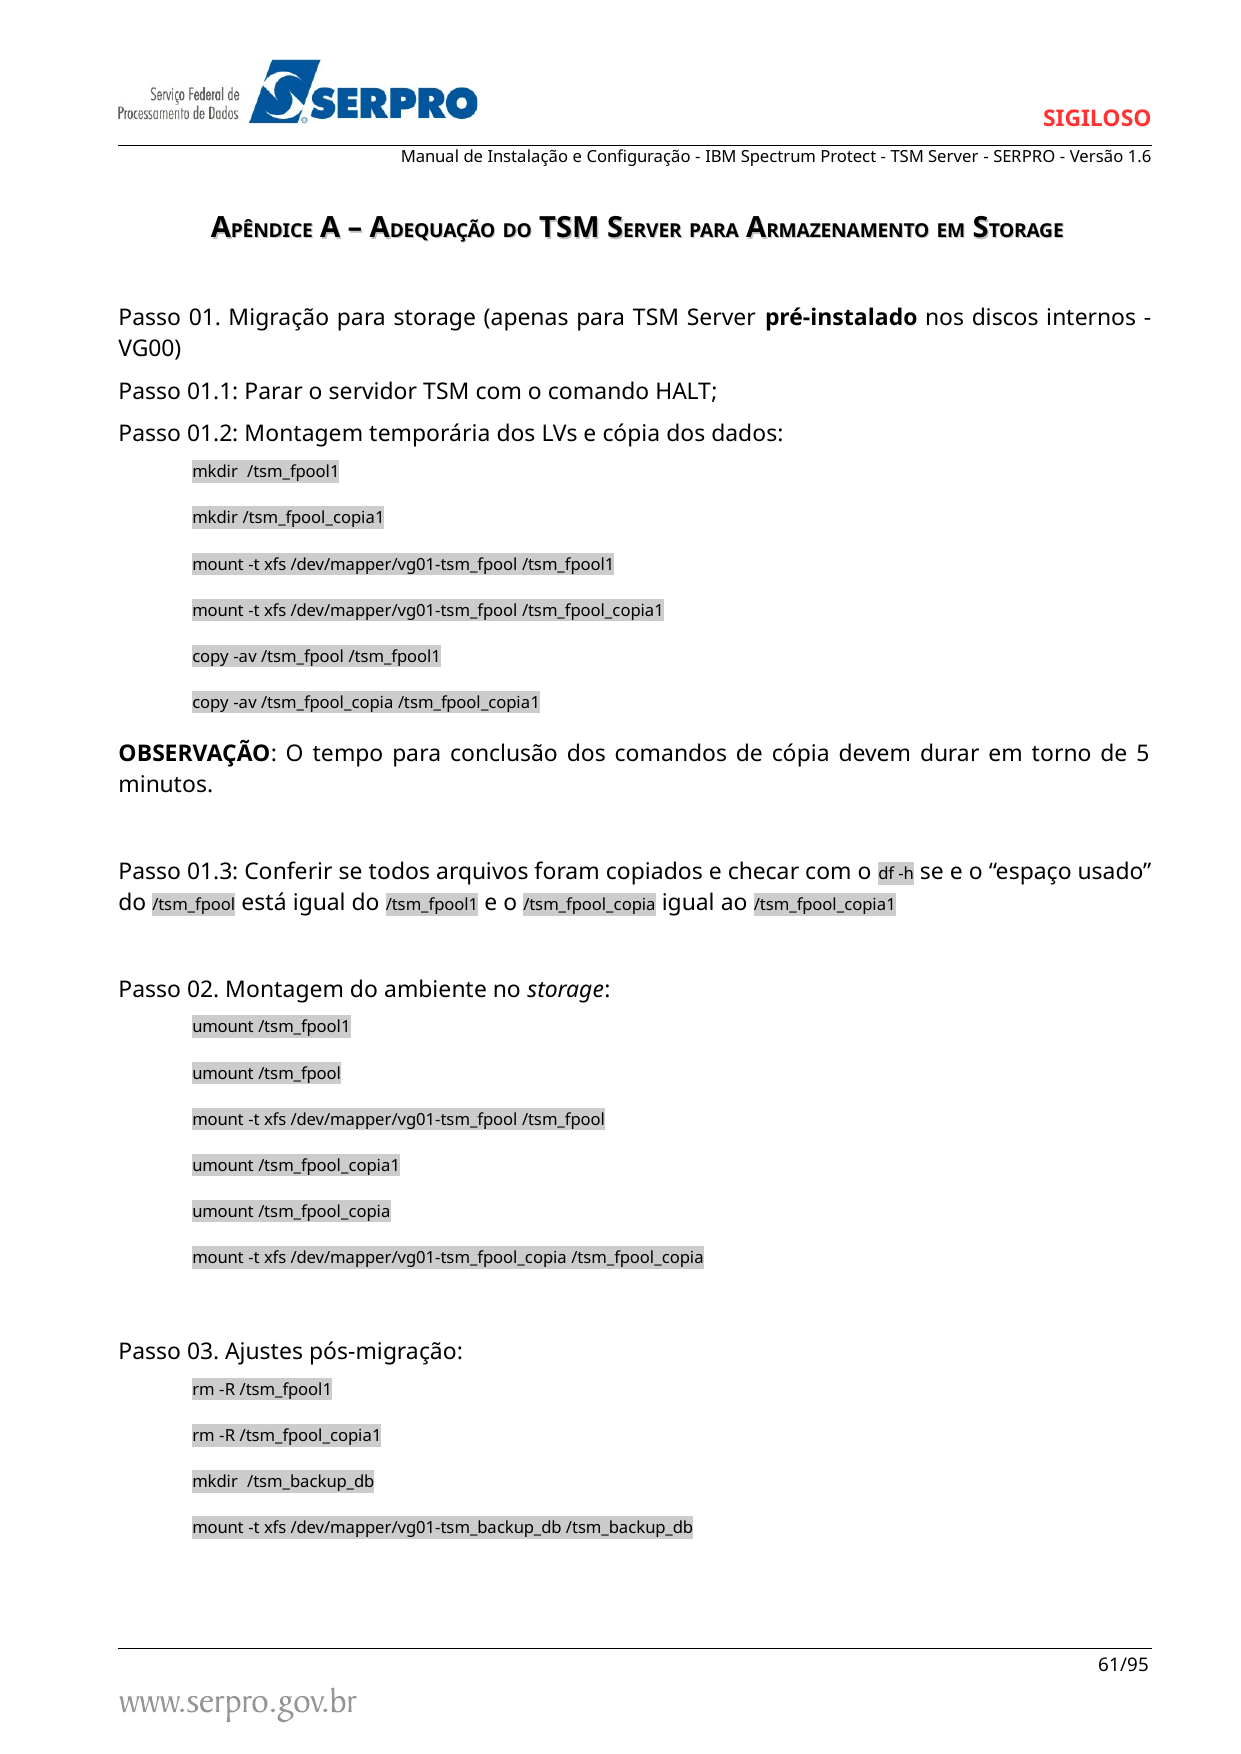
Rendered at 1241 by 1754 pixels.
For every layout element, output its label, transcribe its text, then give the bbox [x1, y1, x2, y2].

text Passo 01.1: Parar o servidor TSM com o comando HALT; [118, 374, 1152, 406]
text rm -R /tsm_fpool1 [192, 1378, 1152, 1400]
text mount -t xfs /dev/mapper/vg01-tsm_backup_db /tsm_backup_db [192, 1516, 1152, 1539]
text mount -t xfs /dev/mapper/vg01-tsm_fpool_copia /tsm_fpool_copia [192, 1246, 1152, 1269]
text copy -av /tsm_fpool_copia /tsm_fpool_copia1 [192, 691, 1152, 713]
text copy -av /tsm_fpool /tsm_fpool1 [192, 645, 1152, 667]
text mount -t xfs /dev/mapper/vg01-tsm_fpool /tsm_fpool [192, 1108, 1152, 1130]
text Passo 02. Montagem do ambiente no storage: [118, 973, 1152, 1004]
text OBSERVAÇÃO: O tempo para conclusão dos comandos de cópia devem durar em torno de 5 minutos. [118, 737, 1152, 799]
text mount -t xfs /dev/mapper/vg01-tsm_fpool /tsm_fpool_copia1 [192, 599, 1152, 621]
text Passo 01.3: Conferir se todos arquivos foram copiados e checar com o df -h se e o “espaço usado” do /tsm_fpool está igual do /tsm_fpool1 e o /tsm_fpool_copia igual ao /tsm_fpool_copia1 [118, 855, 1152, 917]
text mkdir /tsm_backup_db [192, 1470, 1152, 1493]
text mount -t xfs /dev/mapper/vg01-tsm_fpool /tsm_fpool1 [192, 552, 1152, 575]
text Passo 01.2: Montagem temporária dos LVs e cópia dos dados: [118, 417, 1152, 448]
text Passo 03. Ajustes pós-migração: [118, 1335, 1152, 1366]
text umount /tsm_fpool_copia1 [192, 1154, 1152, 1176]
text rm -R /tsm_fpool_copia1 [192, 1424, 1152, 1447]
subtitle Apêndice A – Adequação do TSM Server para Armazenamento em Storage [118, 207, 1152, 246]
text Passo 01. Migração para storage (apenas para TSM Server pré-instalado nos discos internos - VG00) [118, 301, 1152, 363]
text umount /tsm_fpool_copia [192, 1200, 1152, 1222]
text umount /tsm_fpool [192, 1062, 1152, 1084]
text mkdir /tsm_fpool1 [192, 460, 1152, 483]
text umount /tsm_fpool1 [192, 1015, 1152, 1038]
picture [118, 59, 478, 124]
text mkdir /tsm_fpool_copia1 [192, 506, 1152, 529]
